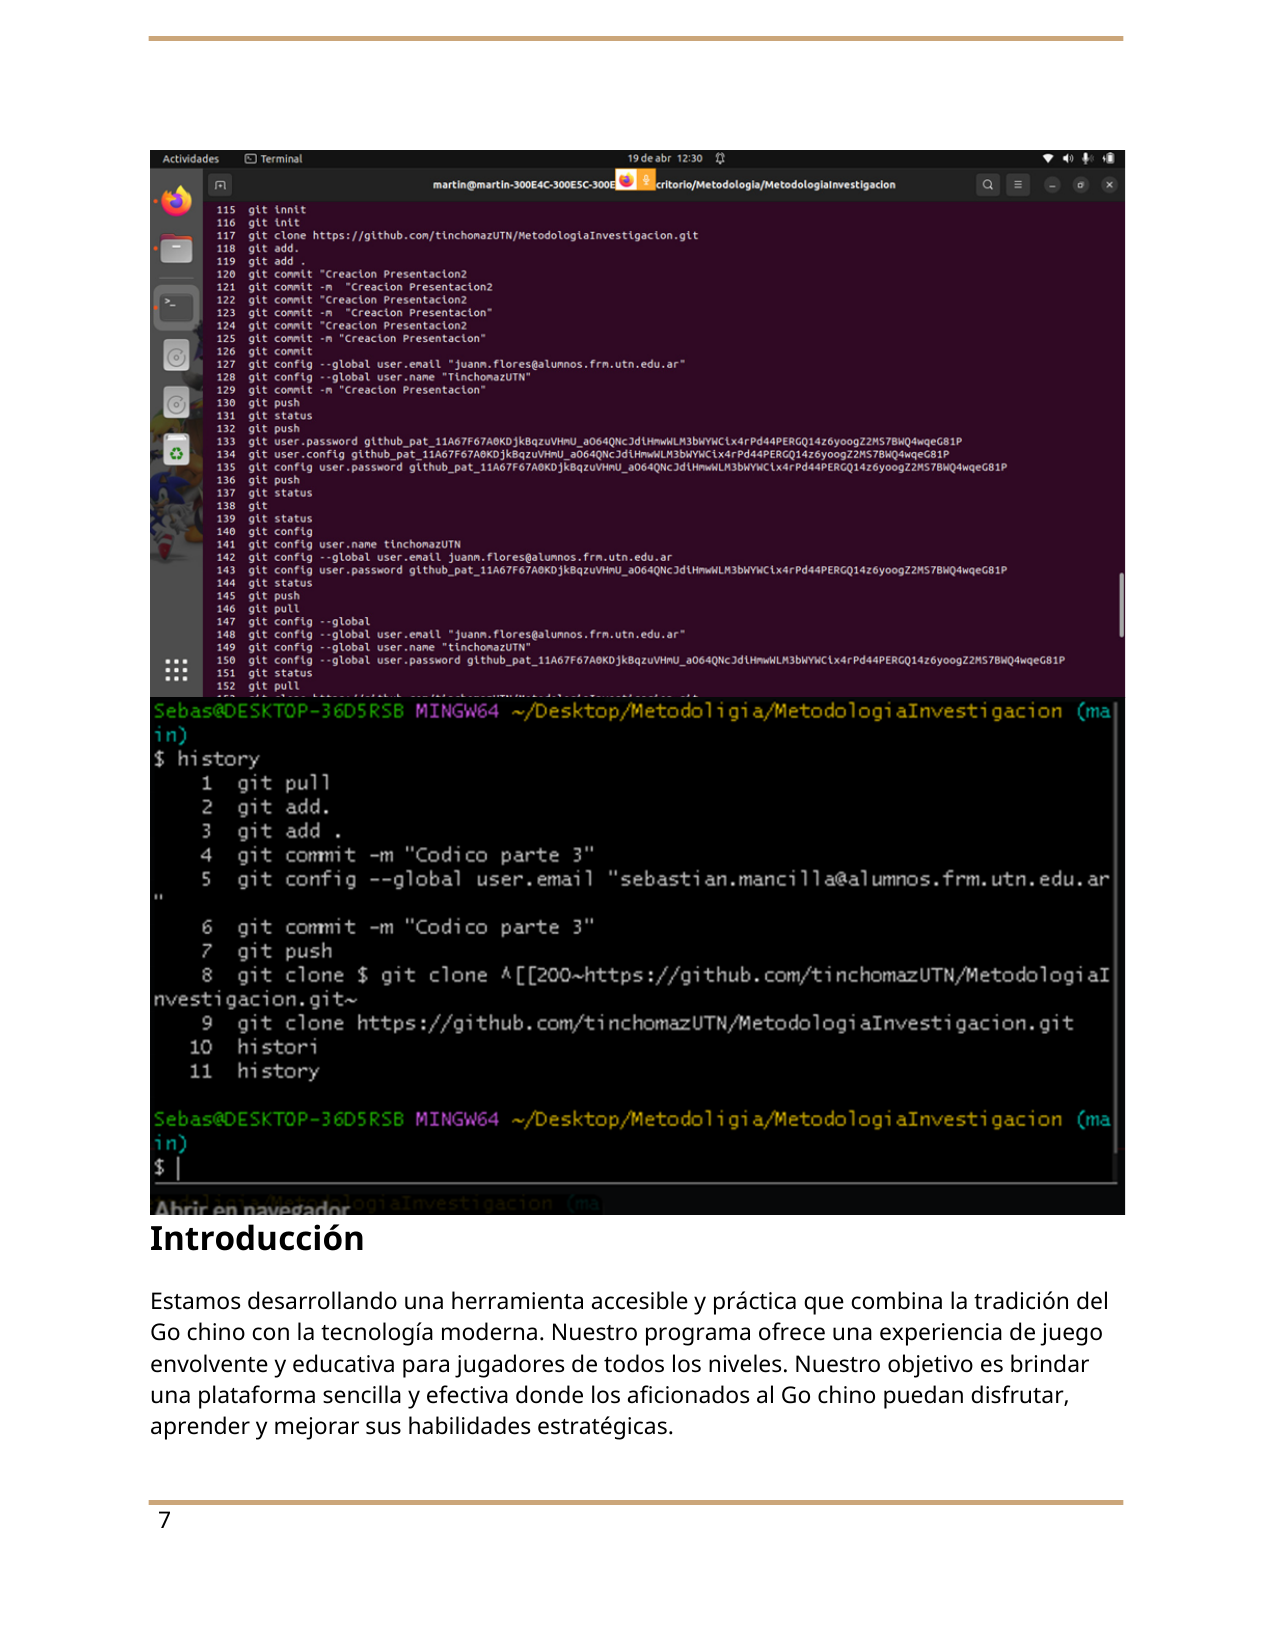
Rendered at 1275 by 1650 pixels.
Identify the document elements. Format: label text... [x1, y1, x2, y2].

text Estamos desarrollando una herramienta accesible y práctica que combina la tradición del Go chino con la tecnología moderna. Nuestro programa ofrece una experiencia de juego envolvente y educativa para jugadores de todos los niveles. Nuestro objetivo es brindar una plataforma sencilla y efectiva donde los aficionados al Go chino puedan disfrutar, aprender y mejorar sus habilidades estratégicas. [150, 1285, 1125, 1441]
subtitle Introducción [150, 1215, 1125, 1260]
